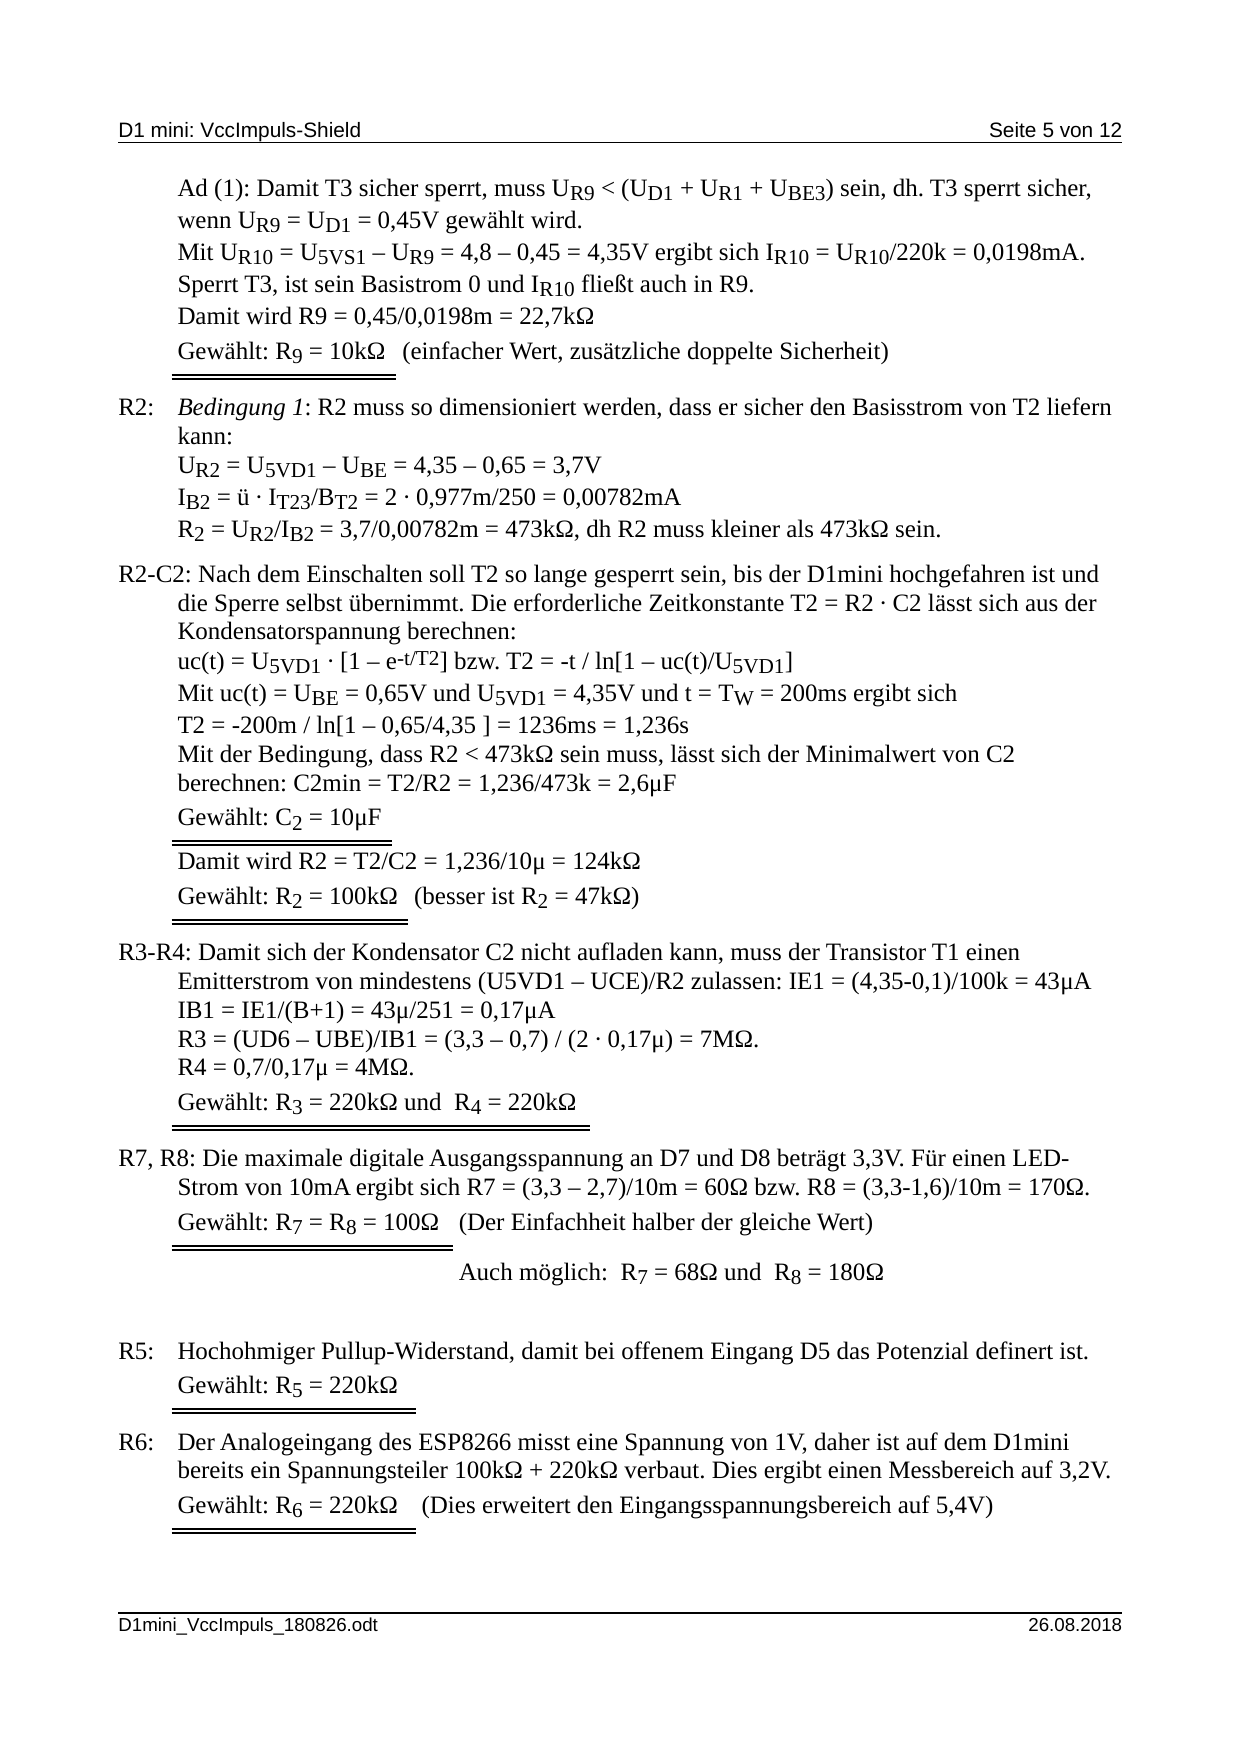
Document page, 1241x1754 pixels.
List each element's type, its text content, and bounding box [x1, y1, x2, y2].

text R7, R8: Die maximale digitale Ausgangsspannung an D7 und D8 beträgt 3,3V. Für einen LED-Strom von 10mA ergibt sich R7 = (3,3 – 2,7)/10m = 60Ω bzw. R8 = (3,3-1,6)/10m = 170Ω. [118, 1143, 1122, 1201]
table_cell [172, 1251, 453, 1294]
table_cell [118, 1245, 172, 1294]
table_header Gewählt: R3 = 220kΩ und R4 = 220kΩ [172, 1081, 590, 1125]
table_header [392, 797, 1122, 840]
table_header Gewählt: R5 = 220kΩ [172, 1365, 416, 1408]
table_header [416, 1365, 1122, 1408]
table_header [118, 1484, 172, 1528]
table_header Gewählt: R9 = 10kΩ [172, 330, 396, 374]
table_header [118, 875, 172, 919]
text Ad (1): Damit T3 sicher sperrt, muss UR9 < (UD1 + UR1 + UBE3) sein, dh. T3 sperrt sicher, wenn UR9 = UD1 = 0,45V gewählt wird. Mit UR10 = U5VS1 – UR9 = 4,8 – 0,45 = 4,35V ergibt sich IR10 = UR10/220k = 0,0198mA. Sperrt T3, ist sein Basistrom 0 und IR10 fließt auch in R9. Damit wird R9 = 0,45/0,0198m = 22,7kΩ [118, 173, 1122, 330]
table_header [118, 1201, 172, 1245]
table_cell Auch möglich: R7 = 68Ω und R8 = 180Ω [453, 1245, 1122, 1294]
table_header (Der Einfachheit halber der gleiche Wert) [453, 1201, 1122, 1245]
table_header Gewählt: R7 = R8 = 100Ω [172, 1201, 453, 1245]
table_header [590, 1081, 1122, 1125]
table_header (besser ist R2 = 47kΩ) [408, 875, 1122, 919]
table_header (Dies erweitert den Eingangsspannungsbereich auf 5,4V) [416, 1484, 1122, 1528]
text R3-R4: Damit sich der Kondensator C2 nicht aufladen kann, muss der Transistor T1 einen Emitterstrom von mindestens (U5VD1 – UCE)/R2 zulassen: IE1 = (4,35-0,1)/100k = 43μA IB1 = IE1/(B+1) = 43μ/251 = 0,17μA R3 = (UD6 – UBE)/IB1 = (3,3 – 0,7) / (2 ∙ 0,17μ) = 7MΩ. R4 = 0,7/0,17μ = 4MΩ. [118, 937, 1122, 1081]
table_header [118, 797, 172, 840]
text R2-C2: Nach dem Einschalten soll T2 so lange gesperrt sein, bis der D1mini hochgefahren ist und die Sperre selbst übernimmt. Die erforderliche Zeitkonstante T2 = R2 ∙ C2 lässt sich aus der Kondensatorspannung berechnen: uc(t) = U5VD1 ∙ [1 – e-t/T2] bzw. T2 = -t / ln[1 – uc(t)/U5VD1] Mit uc(t) = UBE = 0,65V und U5VD1 = 4,35V und t = TW = 200ms ergibt sich T2 = -200m / ln[1 – 0,65/4,35 ] = 1236ms = 1,236s Mit der Bedingung, dass R2 < 473kΩ sein muss, lässt sich der Minimalwert von C2 berechnen: C2min = T2/R2 = 1,236/473k = 2,6μF [118, 559, 1122, 797]
text Damit wird R2 = T2/C2 = 1,236/10μ = 124kΩ [177, 846, 1122, 875]
table_header Gewählt: C2 = 10μF [172, 797, 392, 840]
text R5: Hochohmiger Pullup-Widerstand, damit bei offenem Eingang D5 das Potenzial definert ist. [118, 1336, 1122, 1364]
table_header Gewählt: R2 = 100kΩ [172, 875, 408, 919]
table_header (einfacher Wert, zusätzliche doppelte Sicherheit) [396, 330, 1122, 374]
table_header [118, 330, 172, 374]
text R2: Bedingung 1: R2 muss so dimensioniert werden, dass er sicher den Basisstrom von T2 liefern kann: UR2 = U5VD1 – UBE = 4,35 – 0,65 = 3,7V IB2 = ü ∙ IT23/BT2 = 2 ∙ 0,977m/250 = 0,00782mA R2 = UR2/IB2 = 3,7/0,00782m = 473kΩ, dh R2 muss kleiner als 473kΩ sein. [118, 392, 1122, 546]
table_header Gewählt: R6 = 220kΩ [172, 1484, 416, 1528]
table_header [118, 1081, 172, 1125]
table_header [118, 1365, 172, 1408]
text R6: Der Analogeingang des ESP8266 misst eine Spannung von 1V, daher ist auf dem D1mini bereits ein Spannungsteiler 100kΩ + 220kΩ verbaut. Dies ergibt einen Messbereich auf 3,2V. [118, 1427, 1122, 1484]
